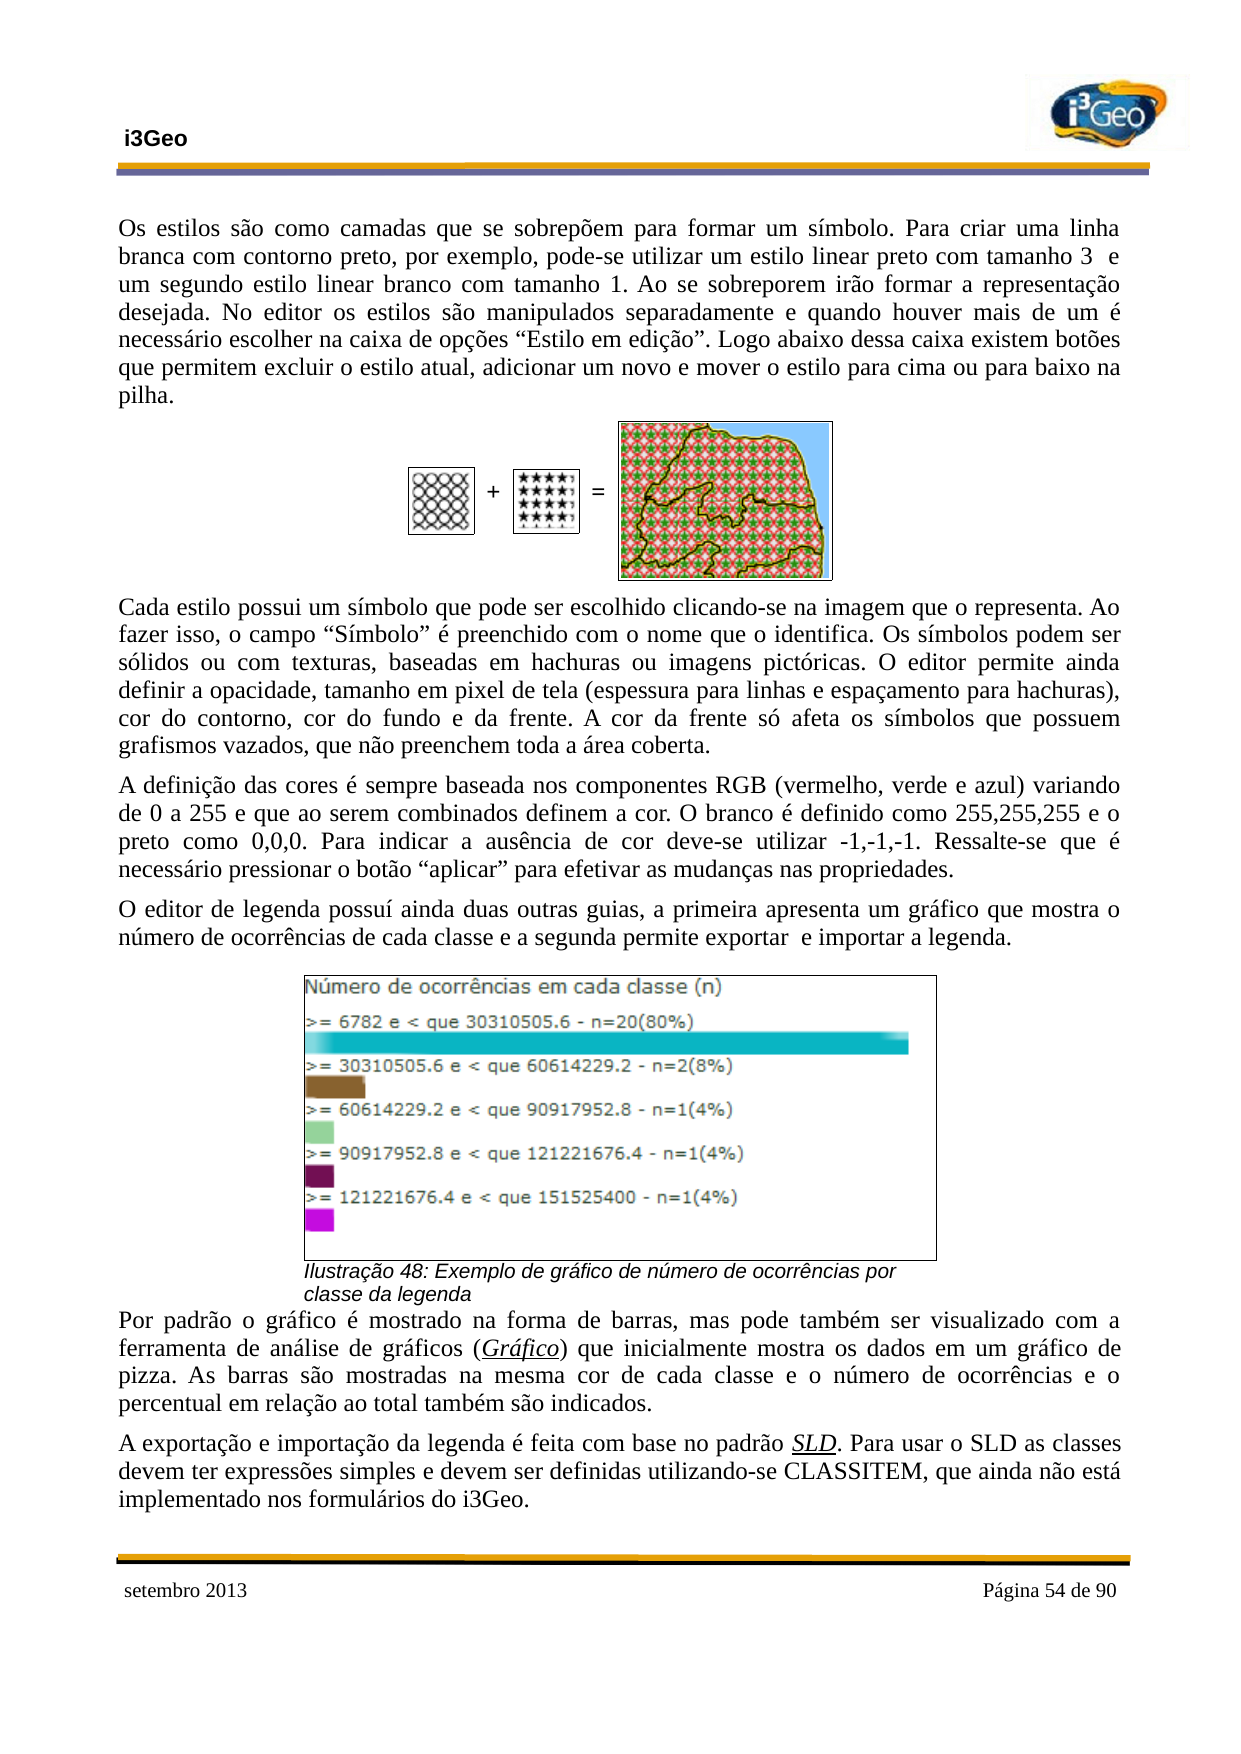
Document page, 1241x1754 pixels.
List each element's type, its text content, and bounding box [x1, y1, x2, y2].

text + = [118, 421, 618, 580]
picture [1025, 74, 1191, 151]
text Ilustração 48: Exemplo de gráfico de número de ocorrências por classe da legenda [304, 1261, 936, 1306]
text A definição das cores é sempre baseada nos componentes RGB (vermelho, verde e azul) variando de 0 a 255 e que ao serem combinados definem a cor. O branco é definido como 255,255,255 e o preto como 0,0,0. Para indicar a ausência de cor deve-se utilizar -1,-1,-1. Ressalte-se que é necessário pressionar o botão “aplicar” para efetivar as mudanças nas propriedades. [118, 772, 1122, 882]
picture [305, 976, 936, 1260]
text Os estilos são como camadas que se sobrepõem para formar um símbolo. Para criar uma linha branca com contorno preto, por exemplo, pode-se utilizar um estilo linear preto com tamanho 3 e um segundo estilo linear branco com tamanho 1. Ao se sobreporem irão formar a representação desejada. No editor os estilos são manipulados separadamente e quando houver mais de um é necessário escolher na caixa de opções “Estilo em edição”. Logo abaixo dessa caixa existem botões que permitem excluir o estilo atual, adicionar um novo e mover o estilo para cima ou para baixo na pilha. [118, 214, 1122, 408]
text O editor de legenda possuí ainda duas outras guias, a primeira apresenta um gráfico que mostra o número de ocorrências de cada classe e a segunda permite exportar e importar a legenda. [118, 895, 1122, 950]
text Por padrão o gráfico é mostrado na forma de barras, mas pode também ser visualizado com a ferramenta de análise de gráficos (Gráfico) que inicialmente mostra os dados em um gráfico de pizza. As barras são mostradas na mesma cor de cada classe e o número de ocorrências e o percentual em relação ao total também são indicados. [118, 963, 1122, 1417]
text [619, 422, 832, 580]
picture [516, 471, 576, 530]
picture [621, 423, 829, 578]
text Cada estilo possui um símbolo que pode ser escolhido clicando-se na imagem que o representa. Ao fazer isso, o campo “Símbolo” é preenchido com o nome que o identifica. Os símbolos podem ser sólidos ou com texturas, baseadas em hachuras ou imagens pictóricas. O editor permite ainda definir a opacidade, tamanho em pixel de tela (espessura para linhas e espaçamento para hachuras), cor do contorno, cor do fundo e da frente. A cor da frente só afeta os símbolos que possuem grafismos vazados, que não preenchem toda a área coberta. [118, 593, 1122, 759]
text A exportação e importação da legenda é feita com base no padrão SLD. Para usar o SLD as classes devem ter expressões simples e devem ser definidas utilizando-se CLASSITEM, que ainda não está implementado nos formulários do i3Geo. [118, 1429, 1122, 1513]
picture [411, 470, 471, 532]
text [833, 421, 1122, 580]
